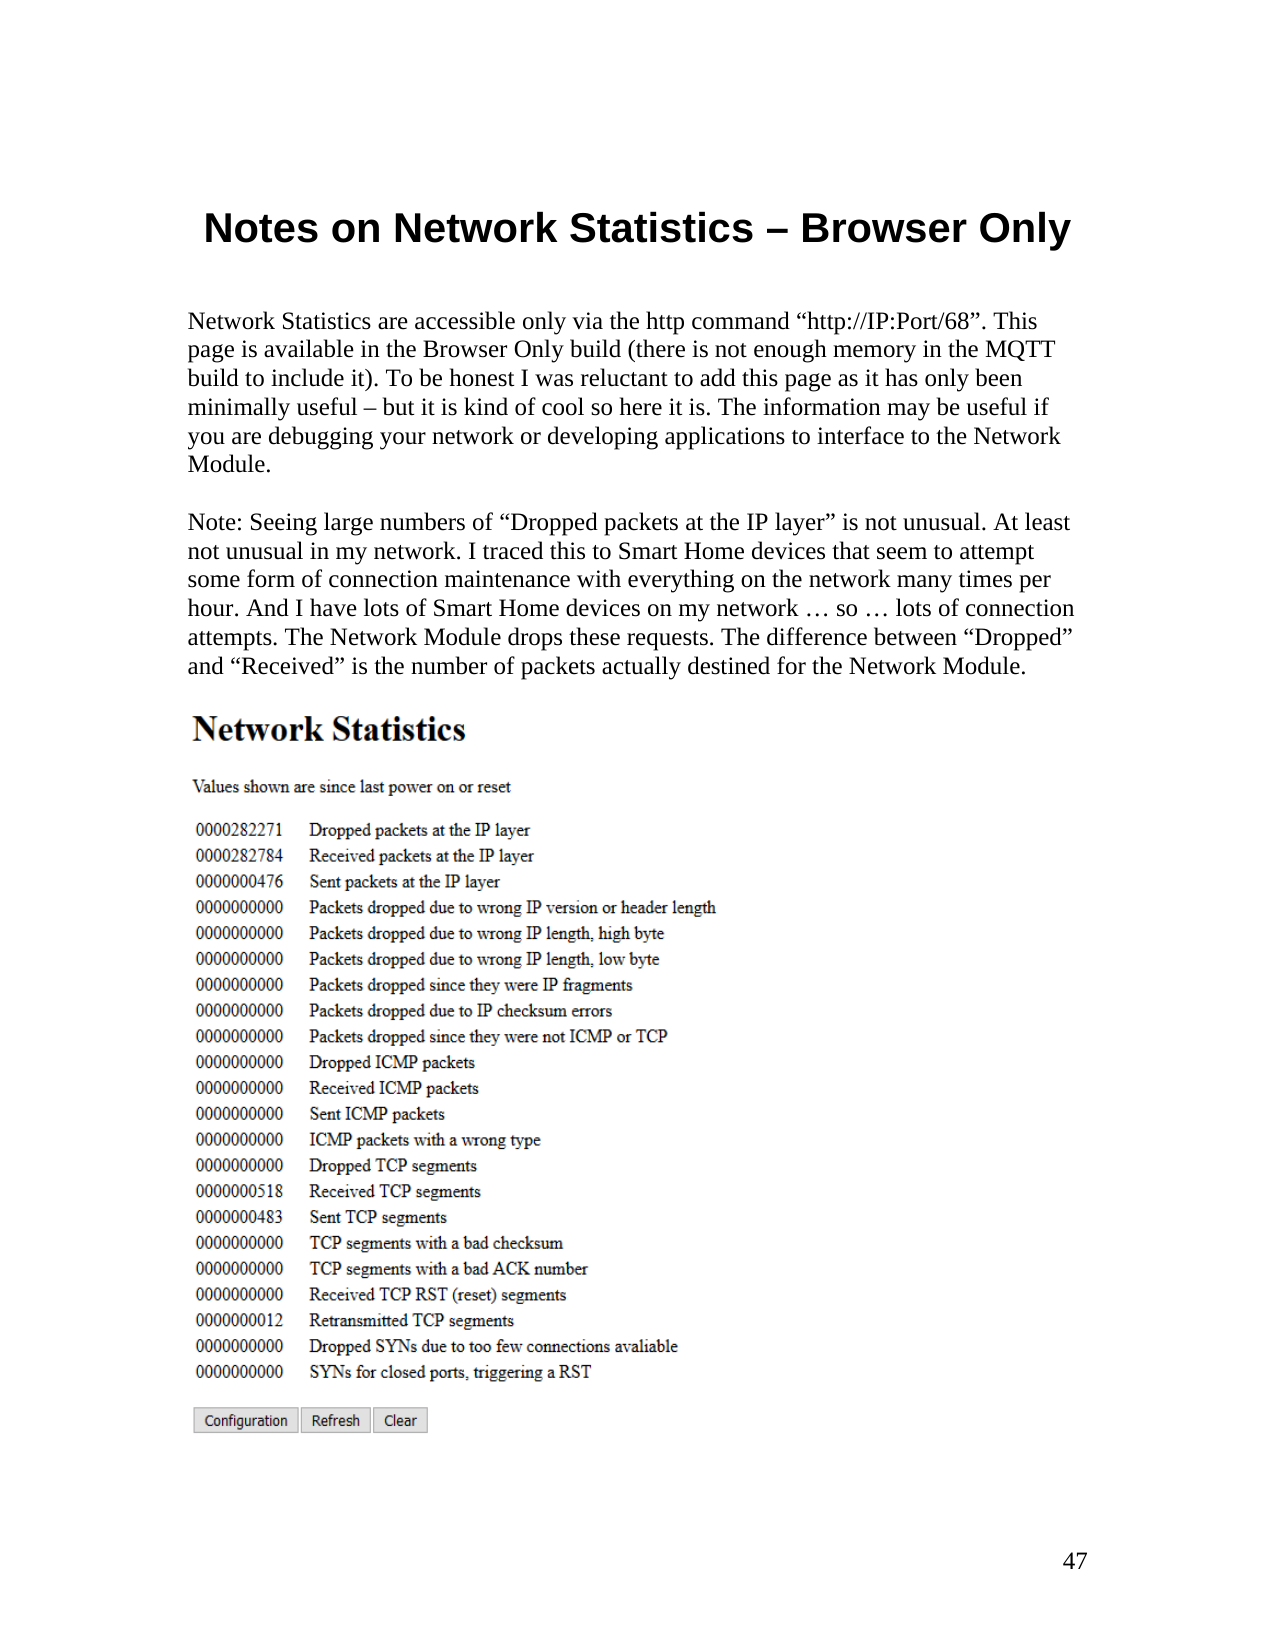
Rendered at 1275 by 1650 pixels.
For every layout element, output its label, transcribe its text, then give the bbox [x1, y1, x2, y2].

text Network Statistics are accessible only via the http command “http://IP:Port/68”. This page is available in the Browser Only build (there is not enough memory in the MQTT build to include it). To be honest I was reluctant to add this page as it has only been minimally useful – but it is kind of cool so here it is. The information may be useful if you are debugging your network or developing applications to interface to the Network Module. [187, 306, 1087, 478]
picture [187, 708, 741, 1446]
text Note: Seeing large numbers of “Dropped packets at the IP layer” is not unusual. At least not unusual in my network. I traced this to Smart Home devices that seem to attempt some form of connection maintenance with everything on the network many times per hour. And I have lots of Smart Home devices on my network … so … lots of connection attempts. The Network Module drops these requests. The difference between “Dropped” and “Received” is the number of packets actually destined for the Network Module. [187, 507, 1087, 679]
subtitle Notes on Network Statistics – Browser Only [187, 204, 1087, 252]
